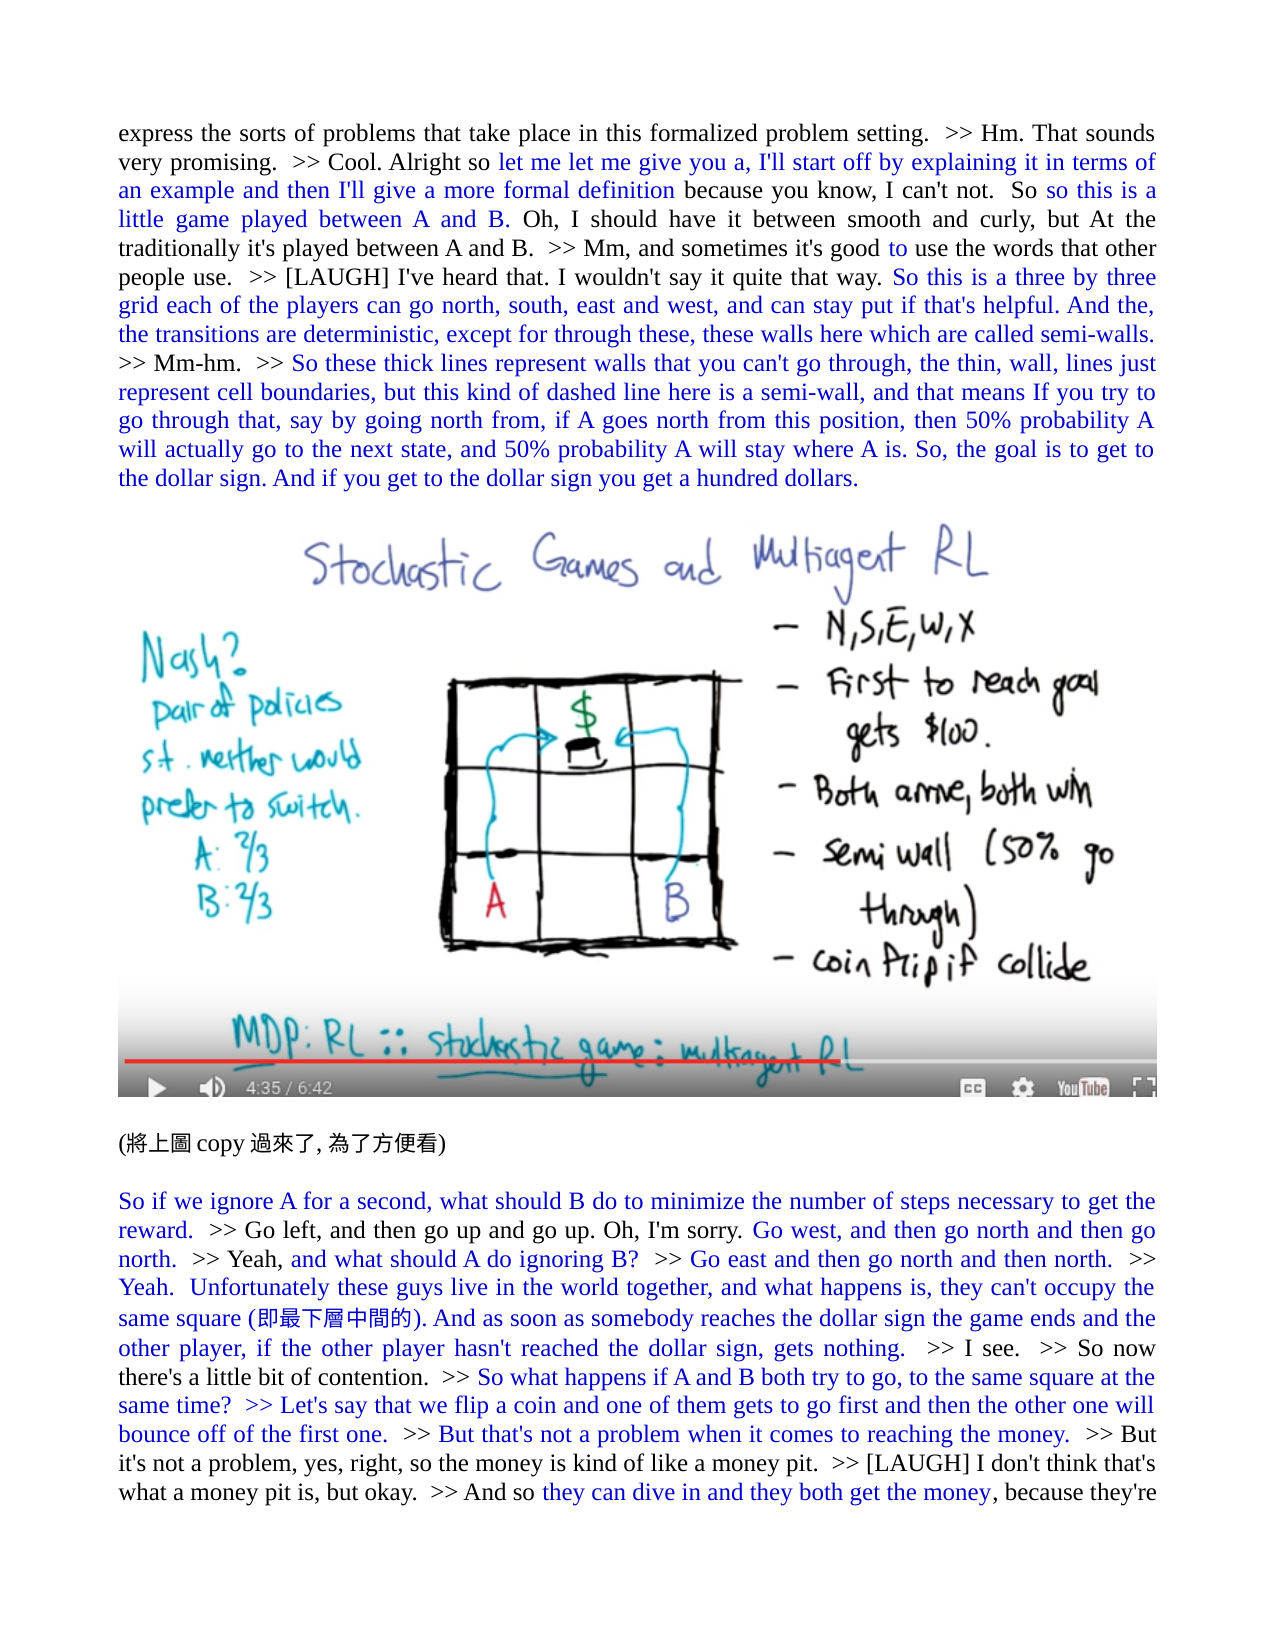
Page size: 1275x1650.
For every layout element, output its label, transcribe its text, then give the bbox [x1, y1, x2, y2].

text (將上圖copy過來了, 為了方便看) [118, 1126, 1157, 1157]
text express the sorts of problems that take place in this formalized problem setting. >> Hm. That sounds very promising. >> Cool. Alright so let me let me give you a, I'll start off by explaining it in terms of an example and then I'll give a more formal definition because you know, I can't not. So so this is a little game played between A and B. Oh, I should have it between smooth and curly, but At the traditionally it's played between A and B. >> Mm, and sometimes it's good to use the words that other people use. >> [LAUGH] I've heard that. I wouldn't say it quite that way. So this is a three by three grid each of the players can go north, south, east and west, and can stay put if that's helpful. And the, the transitions are deterministic, except for through these, these walls here which are called semi-walls. >> Mm-hm. >> So these thick lines represent walls that you can't go through, the thin, wall, lines just represent cell boundaries, but this kind of dashed line here is a semi-wall, and that means If you try to go through that, say by going north from, if A goes north from this position, then 50% probability A will actually go to the next state, and 50% probability A will stay where A is. So, the goal is to get to the dollar sign. And if you get to the dollar sign you get a hundred dollars. [118, 118, 1157, 492]
text So if we ignore A for a second, what should B do to minimize the number of steps necessary to get the reward. >> Go left, and then go up and go up. Oh, I'm sorry. Go west, and then go north and then go north. >> Yeah, and what should A do ignoring B? >> Go east and then go north and then north. >> Yeah. Unfortunately these guys live in the world together, and what happens is, they can't occupy the same square (即最下層中間的). And as soon as somebody reaches the dollar sign the game ends and the other player, if the other player hasn't reached the dollar sign, gets nothing. >> I see. >> So now there's a little bit of contention. >> So what happens if A and B both try to go, to the same square at the same time? >> Let's say that we flip a coin and one of them gets to go first and then the other one will bounce off of the first one. >> But that's not a problem when it comes to reaching the money. >> But it's not a problem, yes, right, so the money is kind of like a money pit. >> [LAUGH] I don't think that's what a money pit is, but okay. >> And so they can dive in and they both get the money, because they're [118, 1186, 1157, 1505]
picture [118, 520, 1157, 1097]
